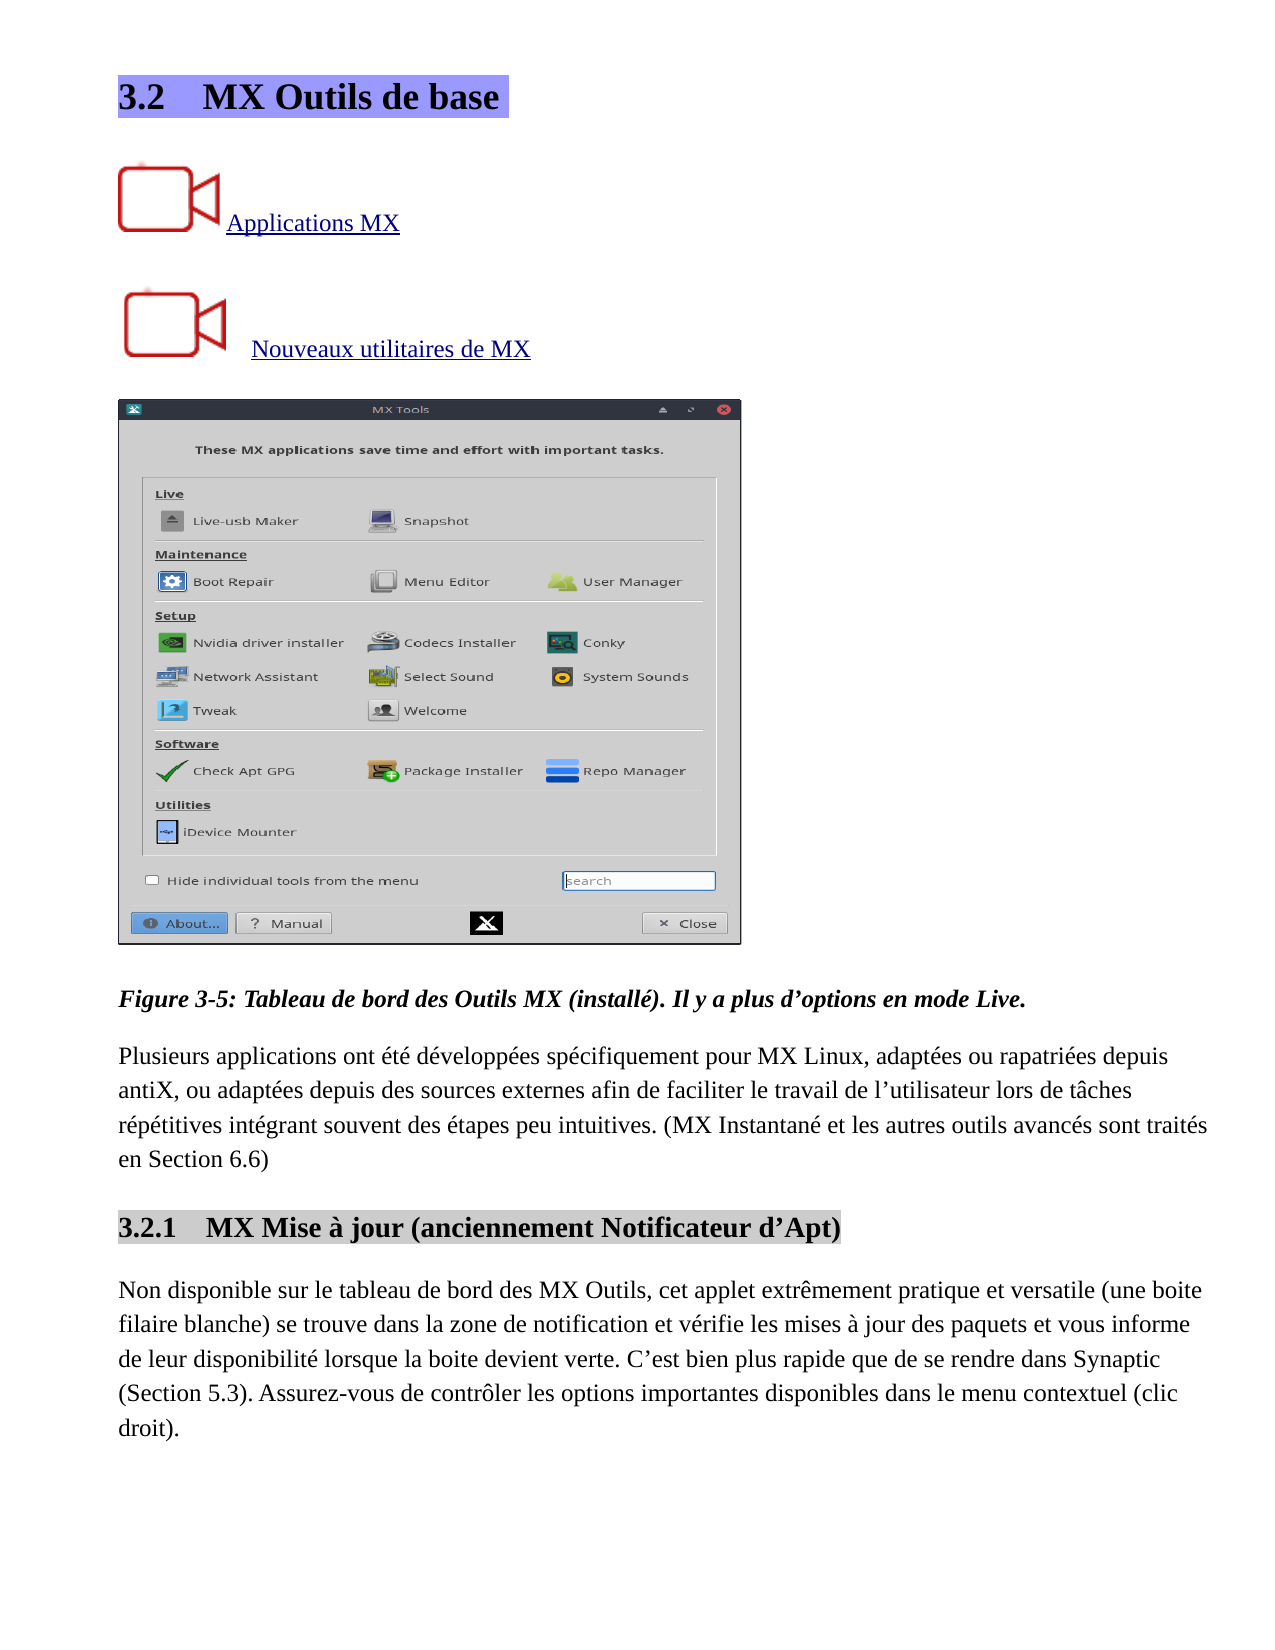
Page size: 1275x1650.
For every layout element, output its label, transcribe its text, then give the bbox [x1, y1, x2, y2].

text Nouveaux utilitaires de MX [118, 274, 1216, 362]
picture [124, 274, 226, 357]
text Figure 3-5: Tableau de bord des Outils MX (installé). Il y a plus d’options en mode Live. [118, 984, 1216, 1013]
picture [118, 149, 220, 232]
subtitle 3.2.1 MX Mise à jour (anciennement Notificateur d’Apt) [841, 1210, 1216, 1244]
subtitle 3.2 MX Outils de base [509, 75, 1200, 118]
text Plusieurs applications ont été développées spécifiquement pour MX Linux, adaptées ou rapatriées depuis antiX, ou adaptées depuis des sources externes afin de faciliter le travail de l’utilisateur lors de tâches répétitives intégrant souvent des étapes peu intuitives. (MX Instantané et les autres outils avancés sont traités en Section 6.6) [118, 1041, 1216, 1173]
text Applications MX [118, 149, 1200, 237]
text Non disponible sur le tableau de bord des MX Outils, cet applet extrêmement pratique et versatile (une boite filaire blanche) se trouve dans la zone de notification et vérifie les mises à jour des paquets et vous informe de leur disponibilité lorsque la boite devient verte. C’est bien plus rapide que de se rendre dans Synaptic (Section 5.3). Assurez-vous de contrôler les options importantes disponibles dans le menu contextuel (clic droit). [118, 1275, 1216, 1442]
picture [118, 399, 742, 945]
